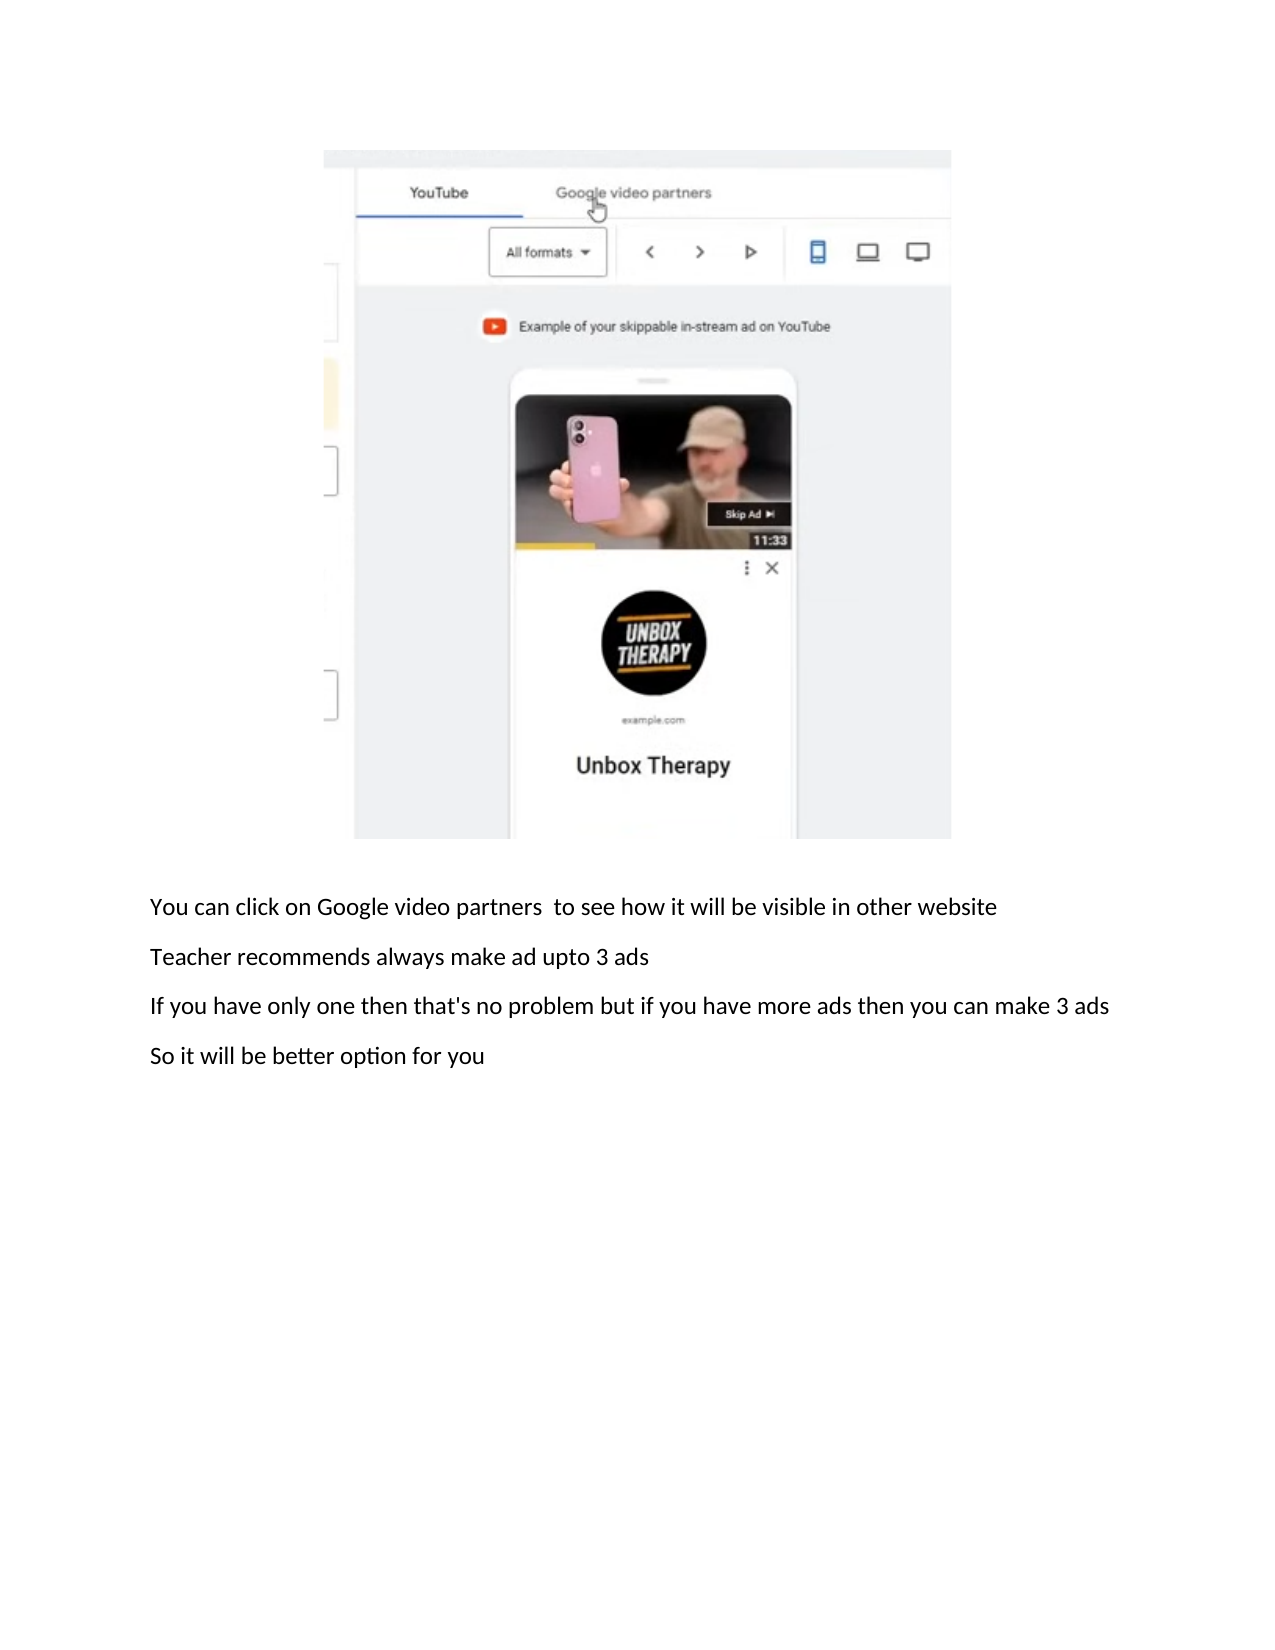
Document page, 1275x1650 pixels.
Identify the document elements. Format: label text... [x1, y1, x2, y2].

text Teacher recommends always make ad upto 3 ads [150, 941, 1125, 971]
text You can click on Google video partners to see how it will be visible in other website [150, 891, 1125, 922]
text So it will be better option for you [150, 1040, 1125, 1070]
text If you have only one then that's no problem but if you have more ads then you can make 3 ads [150, 990, 1125, 1021]
picture [323, 150, 952, 839]
